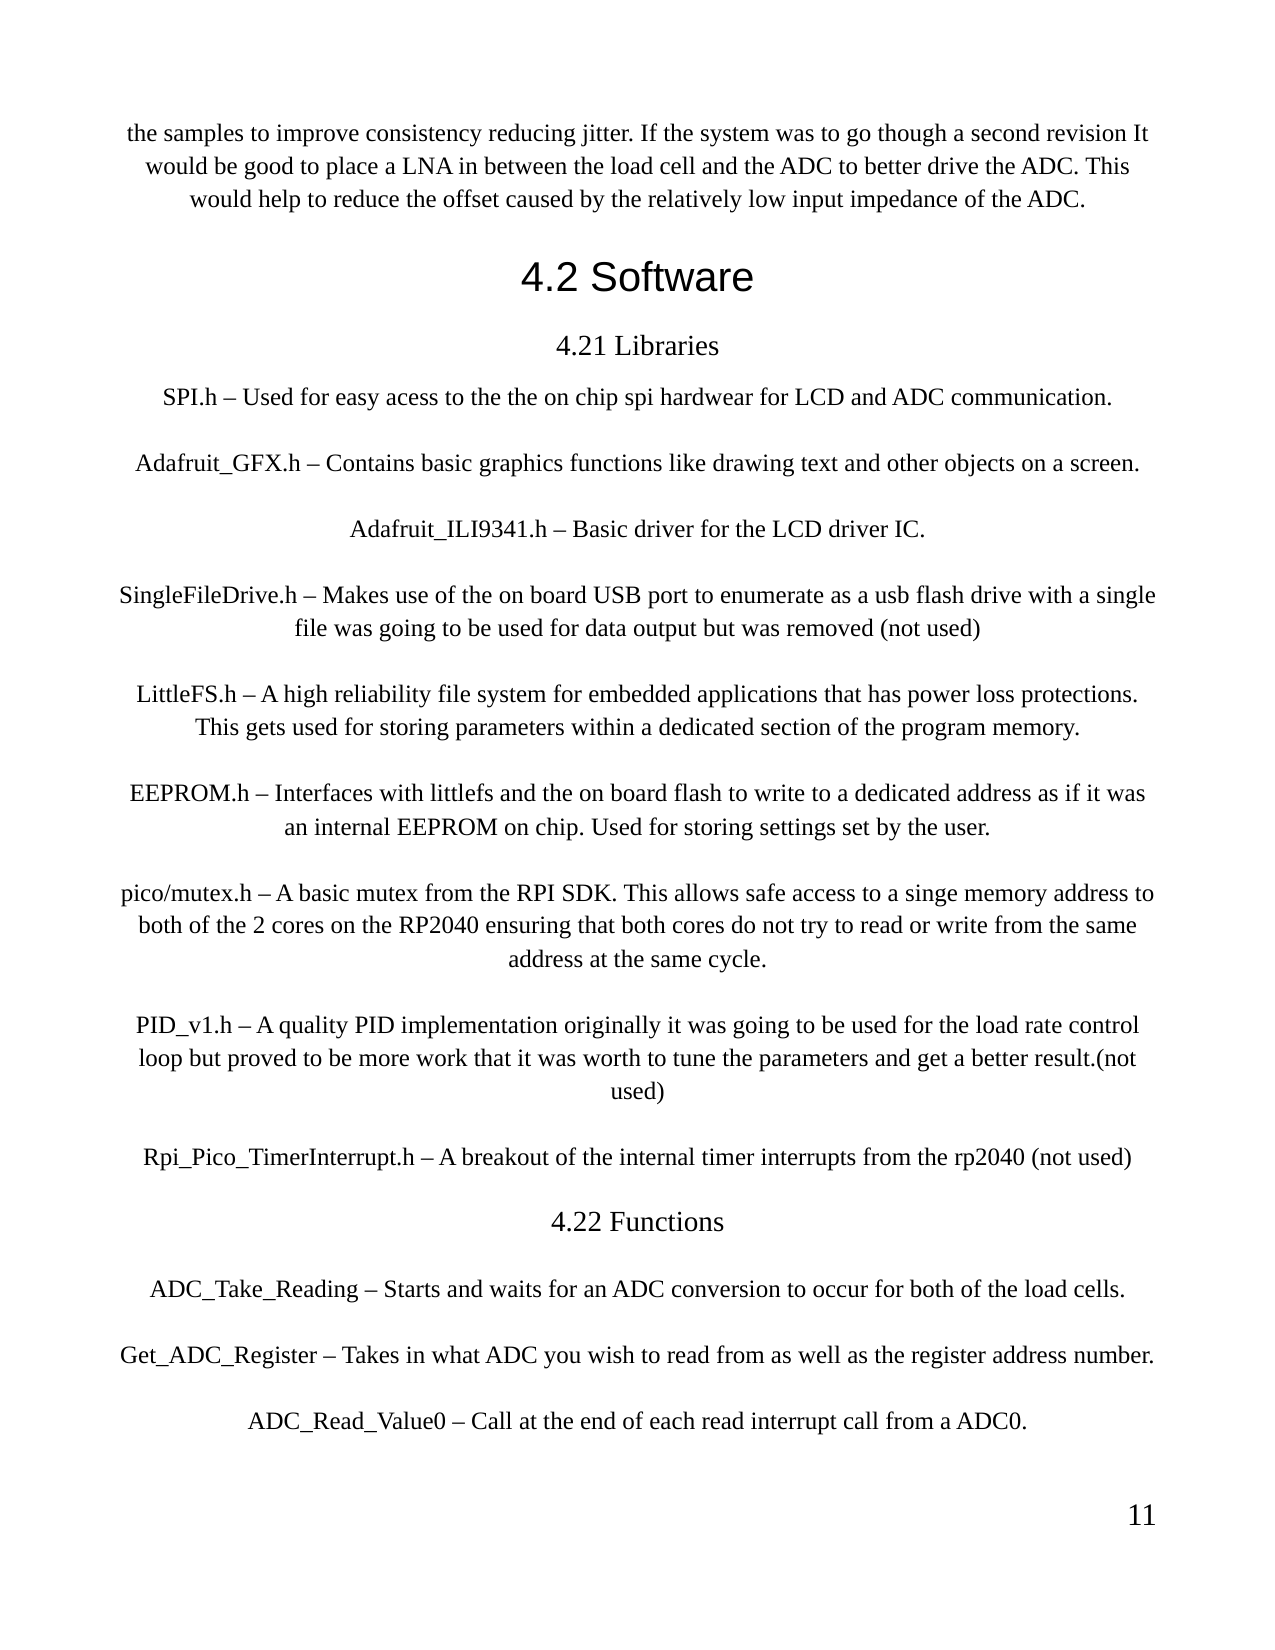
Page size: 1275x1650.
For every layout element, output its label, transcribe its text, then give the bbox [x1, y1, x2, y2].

text LittleFS.h – A high reliability file system for embedded applications that has power loss protections. This gets used for storing parameters within a dedicated section of the program memory. [118, 661, 1157, 741]
text Rpi_Pico_TimerInterrupt.h – A breakout of the internal timer interrupts from the rp2040 (not used) [118, 1123, 1157, 1171]
text Get_ADC_Register – Takes in what ADC you wish to read from as well as the register address number. [118, 1321, 1157, 1369]
text Adafruit_GFX.h – Contains basic graphics functions like drawing text and other objects on a screen. [118, 430, 1157, 477]
text pico/mutex.h – A basic mutex from the RPI SDK. This allows safe access to a singe memory address to both of the 2 cores on the RP2040 ensuring that both cores do not try to read or write from the same address at the same cycle. [118, 859, 1157, 972]
text SingleFileDrive.h – Makes use of the on board USB port to enumerate as a usb flash drive with a single file was going to be used for data output but was removed (not used) [118, 562, 1157, 642]
text the samples to improve consistency reducing jitter. If the system was to go though a second revision It would be good to place a LNA in between the load cell and the ADC to better drive the ADC. This would help to reduce the offset caused by the relatively low input impedance of the ADC. [118, 118, 1157, 213]
subtitle 4.2 Software [118, 253, 1157, 301]
text ADC_Take_Reading – Starts and waits for an ADC conversion to occur for both of the load cells. [118, 1250, 1157, 1303]
text ADC_Read_Value0 – Call at the end of each read interrupt call from a ADC0. [118, 1387, 1157, 1435]
subtitle 4.21 Libraries [118, 328, 1157, 361]
text Adafruit_ILI9341.h – Basic driver for the LCD driver IC. [118, 496, 1157, 543]
subtitle 4.22 Functions [118, 1204, 1157, 1237]
text EEPROM.h – Interfaces with littlefs and the on board flash to write to a dedicated address as if it was an internal EEPROM on chip. Used for storing settings set by the user. [118, 760, 1157, 840]
text SPI.h – Used for easy acess to the the on chip spi hardwear for LCD and ADC communication. [118, 374, 1157, 411]
text PID_v1.h – A quality PID implementation originally it was going to be used for the load rate control loop but proved to be more work that it was worth to tune the parameters and get a better result.(not used) [118, 991, 1157, 1104]
